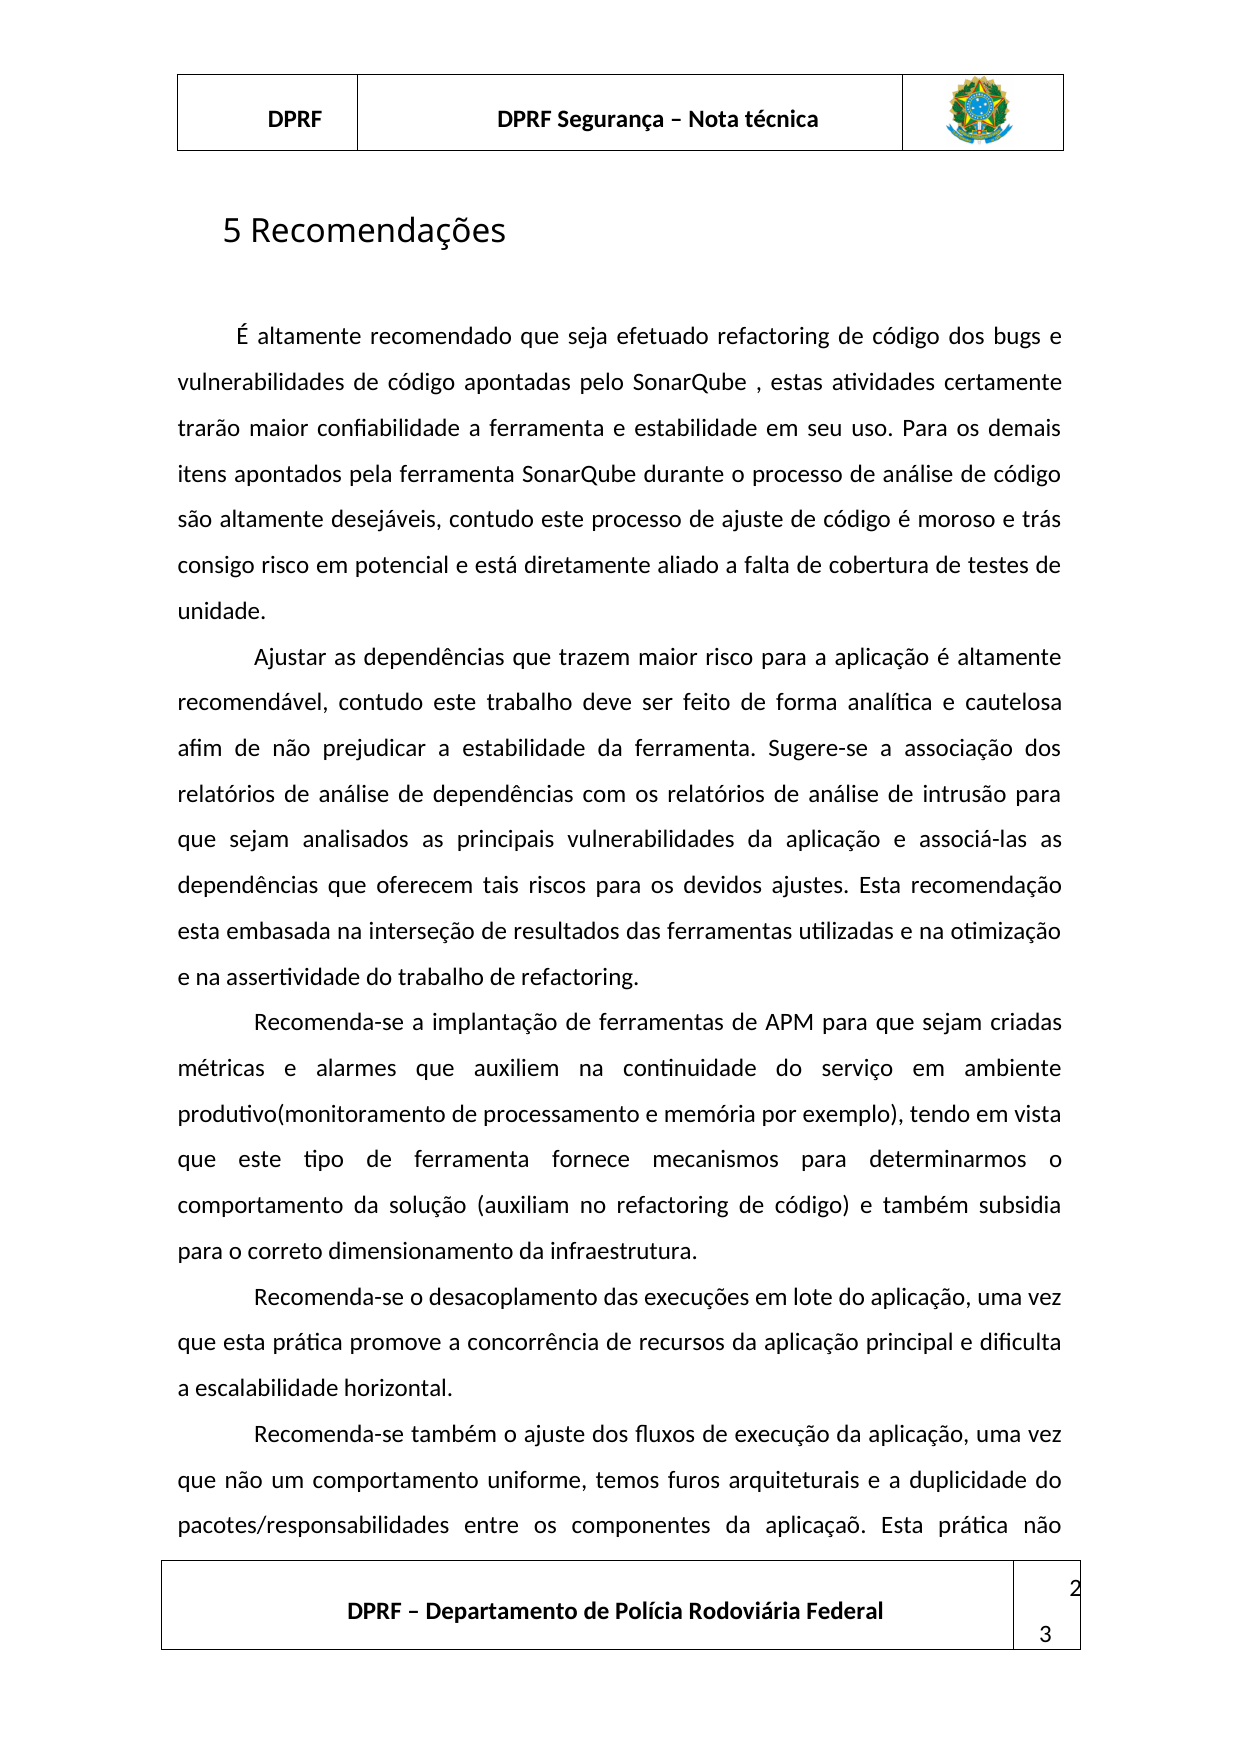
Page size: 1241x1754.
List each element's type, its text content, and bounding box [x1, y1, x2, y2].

text Ajustar as dependências que trazem maior risco para a aplicação é altamente recomendável, contudo este trabalho deve ser feito de forma analítica e cautelosa afim de não prejudicar a estabilidade da ferramenta. Sugere-se a associação dos relatórios de análise de dependências com os relatórios de análise de intrusão para que sejam analisados as principais vulnerabilidades da aplicação e associá-las as dependências que oferecem tais riscos para os devidos ajustes. Esta recomendação esta embasada na interseção de resultados das ferramentas utilizadas e na otimização e na assertividade do trabalho de refactoring. [177, 854, 1063, 869]
text Recomenda-se a implantação de ferramentas de APM para que sejam criadas métricas e alarmes que auxiliem na continuidade do serviço em ambiente produtivo(monitoramento de processamento e memória por exemplo), tendo em vista que este tipo de ferramenta fornece mecanismos para determinarmos o comportamento da solução (auxiliam no refactoring de código) e também subsidia para o correto dimensionamento da infraestrutura. [177, 1083, 1063, 1098]
text Recomenda-se a implantação de ferramentas de APM para que sejam criadas métricas e alarmes que auxiliem na continuidade do serviço em ambiente produtivo(monitoramento de processamento e memória por exemplo), tendo em vista que este tipo de ferramenta fornece mecanismos para determinarmos o comportamento da solução (auxiliam no refactoring de código) e também subsidia para o correto dimensionamento da infraestrutura. [177, 1006, 1063, 1052]
text Recomenda-se a implantação de ferramentas de APM para que sejam criadas métricas e alarmes que auxiliem na continuidade do serviço em ambiente produtivo(monitoramento de processamento e memória por exemplo), tendo em vista que este tipo de ferramenta fornece mecanismos para determinarmos o comportamento da solução (auxiliam no refactoring de código) e também subsidia para o correto dimensionamento da infraestrutura. [177, 1220, 1063, 1266]
subtitle 5 Recomendações [177, 207, 222, 252]
text Ajustar as dependências que trazem maior risco para a aplicação é altamente recomendável, contudo este trabalho deve ser feito de forma analítica e cautelosa afim de não prejudicar a estabilidade da ferramenta. Sugere-se a associação dos relatórios de análise de dependências com os relatórios de análise de intrusão para que sejam analisados as principais vulnerabilidades da aplicação e associá-las as dependências que oferecem tais riscos para os devidos ajustes. Esta recomendação esta embasada na interseção de resultados das ferramentas utilizadas e na otimização e na assertividade do trabalho de refactoring. [177, 900, 1063, 915]
text Recomenda-se também o ajuste dos fluxos de execução da aplicação, uma vez que não um comportamento uniforme, temos furos arquiteturais e a duplicidade do pacotes/responsabilidades entre os componentes da aplicaçaõ. Esta prática não promove o princípio da abstração da orientação a objetos aplicado ao modelo MVC. [177, 1494, 1063, 1510]
text Recomenda-se o desacoplamento das execuções em lote do aplicação, uma vez que esta prática promove a concorrência de recursos da aplicação principal e dificulta a escalabilidade horizontal. [177, 1281, 1063, 1327]
text Ajustar as dependências que trazem maior risco para a aplicação é altamente recomendável, contudo este trabalho deve ser feito de forma analítica e cautelosa afim de não prejudicar a estabilidade da ferramenta. Sugere-se a associação dos relatórios de análise de dependências com os relatórios de análise de intrusão para que sejam analisados as principais vulnerabilidades da aplicação e associá-las as dependências que oferecem tais riscos para os devidos ajustes. Esta recomendação esta embasada na interseção de resultados das ferramentas utilizadas e na otimização e na assertividade do trabalho de refactoring. [177, 763, 1063, 778]
text Ajustar as dependências que trazem maior risco para a aplicação é altamente recomendável, contudo este trabalho deve ser feito de forma analítica e cautelosa afim de não prejudicar a estabilidade da ferramenta. Sugere-se a associação dos relatórios de análise de dependências com os relatórios de análise de intrusão para que sejam analisados as principais vulnerabilidades da aplicação e associá-las as dependências que oferecem tais riscos para os devidos ajustes. Esta recomendação esta embasada na interseção de resultados das ferramentas utilizadas e na otimização e na assertividade do trabalho de refactoring. [177, 641, 1063, 686]
text É altamente recomendado que seja efetuado refactoring de código dos bugs e vulnerabilidades de código apontadas pelo SonarQube , estas atividades certamente trarão maior confiabilidade a ferramenta e estabilidade em seu uso. Para os demais itens apontados pela ferramenta SonarQube durante o processo de análise de código são altamente desejáveis, contudo este processo de ajuste de código é moroso e trás consigo risco em potencial e está diretamente aliado a falta de cobertura de testes de unidade. [177, 580, 1063, 625]
text É altamente recomendado que seja efetuado refactoring de código dos bugs e vulnerabilidades de código apontadas pelo SonarQube , estas atividades certamente trarão maior confiabilidade a ferramenta e estabilidade em seu uso. Para os demais itens apontados pela ferramenta SonarQube durante o processo de análise de código são altamente desejáveis, contudo este processo de ajuste de código é moroso e trás consigo risco em potencial e está diretamente aliado a falta de cobertura de testes de unidade. [177, 488, 1063, 504]
text Ajustar as dependências que trazem maior risco para a aplicação é altamente recomendável, contudo este trabalho deve ser feito de forma analítica e cautelosa afim de não prejudicar a estabilidade da ferramenta. Sugere-se a associação dos relatórios de análise de dependências com os relatórios de análise de intrusão para que sejam analisados as principais vulnerabilidades da aplicação e associá-las as dependências que oferecem tais riscos para os devidos ajustes. Esta recomendação esta embasada na interseção de resultados das ferramentas utilizadas e na otimização e na assertividade do trabalho de refactoring. [177, 808, 1063, 824]
text Recomenda-se o desacoplamento das execuções em lote do aplicação, uma vez que esta prática promove a concorrência de recursos da aplicação principal e dificulta a escalabilidade horizontal. [177, 1357, 1063, 1403]
text Recomenda-se a implantação de ferramentas de APM para que sejam criadas métricas e alarmes que auxiliem na continuidade do serviço em ambiente produtivo(monitoramento de processamento e memória por exemplo), tendo em vista que este tipo de ferramenta fornece mecanismos para determinarmos o comportamento da solução (auxiliam no refactoring de código) e também subsidia para o correto dimensionamento da infraestrutura. [177, 1174, 1063, 1189]
text É altamente recomendado que seja efetuado refactoring de código dos bugs e vulnerabilidades de código apontadas pelo SonarQube , estas atividades certamente trarão maior confiabilidade a ferramenta e estabilidade em seu uso. Para os demais itens apontados pela ferramenta SonarQube durante o processo de análise de código são altamente desejáveis, contudo este processo de ajuste de código é moroso e trás consigo risco em potencial e está diretamente aliado a falta de cobertura de testes de unidade. [177, 397, 1063, 412]
picture [944, 75, 1020, 149]
text É altamente recomendado que seja efetuado refactoring de código dos bugs e vulnerabilidades de código apontadas pelo SonarQube , estas atividades certamente trarão maior confiabilidade a ferramenta e estabilidade em seu uso. Para os demais itens apontados pela ferramenta SonarQube durante o processo de análise de código são altamente desejáveis, contudo este processo de ajuste de código é moroso e trás consigo risco em potencial e está diretamente aliado a falta de cobertura de testes de unidade. [177, 321, 1063, 366]
text É altamente recomendado que seja efetuado refactoring de código dos bugs e vulnerabilidades de código apontadas pelo SonarQube , estas atividades certamente trarão maior confiabilidade a ferramenta e estabilidade em seu uso. Para os demais itens apontados pela ferramenta SonarQube durante o processo de análise de código são altamente desejáveis, contudo este processo de ajuste de código é moroso e trás consigo risco em potencial e está diretamente aliado a falta de cobertura de testes de unidade. [177, 534, 1063, 549]
text Ajustar as dependências que trazem maior risco para a aplicação é altamente recomendável, contudo este trabalho deve ser feito de forma analítica e cautelosa afim de não prejudicar a estabilidade da ferramenta. Sugere-se a associação dos relatórios de análise de dependências com os relatórios de análise de intrusão para que sejam analisados as principais vulnerabilidades da aplicação e associá-las as dependências que oferecem tais riscos para os devidos ajustes. Esta recomendação esta embasada na interseção de resultados das ferramentas utilizadas e na otimização e na assertividade do trabalho de refactoring. [177, 717, 1063, 732]
text Recomenda-se também o ajuste dos fluxos de execução da aplicação, uma vez que não um comportamento uniforme, temos furos arquiteturais e a duplicidade do pacotes/responsabilidades entre os componentes da aplicaçaõ. Esta prática não promove o princípio da abstração da orientação a objetos aplicado ao modelo MVC. [177, 1418, 1063, 1464]
text Ajustar as dependências que trazem maior risco para a aplicação é altamente recomendável, contudo este trabalho deve ser feito de forma analítica e cautelosa afim de não prejudicar a estabilidade da ferramenta. Sugere-se a associação dos relatórios de análise de dependências com os relatórios de análise de intrusão para que sejam analisados as principais vulnerabilidades da aplicação e associá-las as dependências que oferecem tais riscos para os devidos ajustes. Esta recomendação esta embasada na interseção de resultados das ferramentas utilizadas e na otimização e na assertividade do trabalho de refactoring. [177, 946, 1063, 991]
text É altamente recomendado que seja efetuado refactoring de código dos bugs e vulnerabilidades de código apontadas pelo SonarQube , estas atividades certamente trarão maior confiabilidade a ferramenta e estabilidade em seu uso. Para os demais itens apontados pela ferramenta SonarQube durante o processo de análise de código são altamente desejáveis, contudo este processo de ajuste de código é moroso e trás consigo risco em potencial e está diretamente aliado a falta de cobertura de testes de unidade. [177, 442, 1063, 458]
subtitle 5 Recomendações [506, 207, 1063, 252]
text Recomenda-se a implantação de ferramentas de APM para que sejam criadas métricas e alarmes que auxiliem na continuidade do serviço em ambiente produtivo(monitoramento de processamento e memória por exemplo), tendo em vista que este tipo de ferramenta fornece mecanismos para determinarmos o comportamento da solução (auxiliam no refactoring de código) e também subsidia para o correto dimensionamento da infraestrutura. [177, 1128, 1063, 1144]
